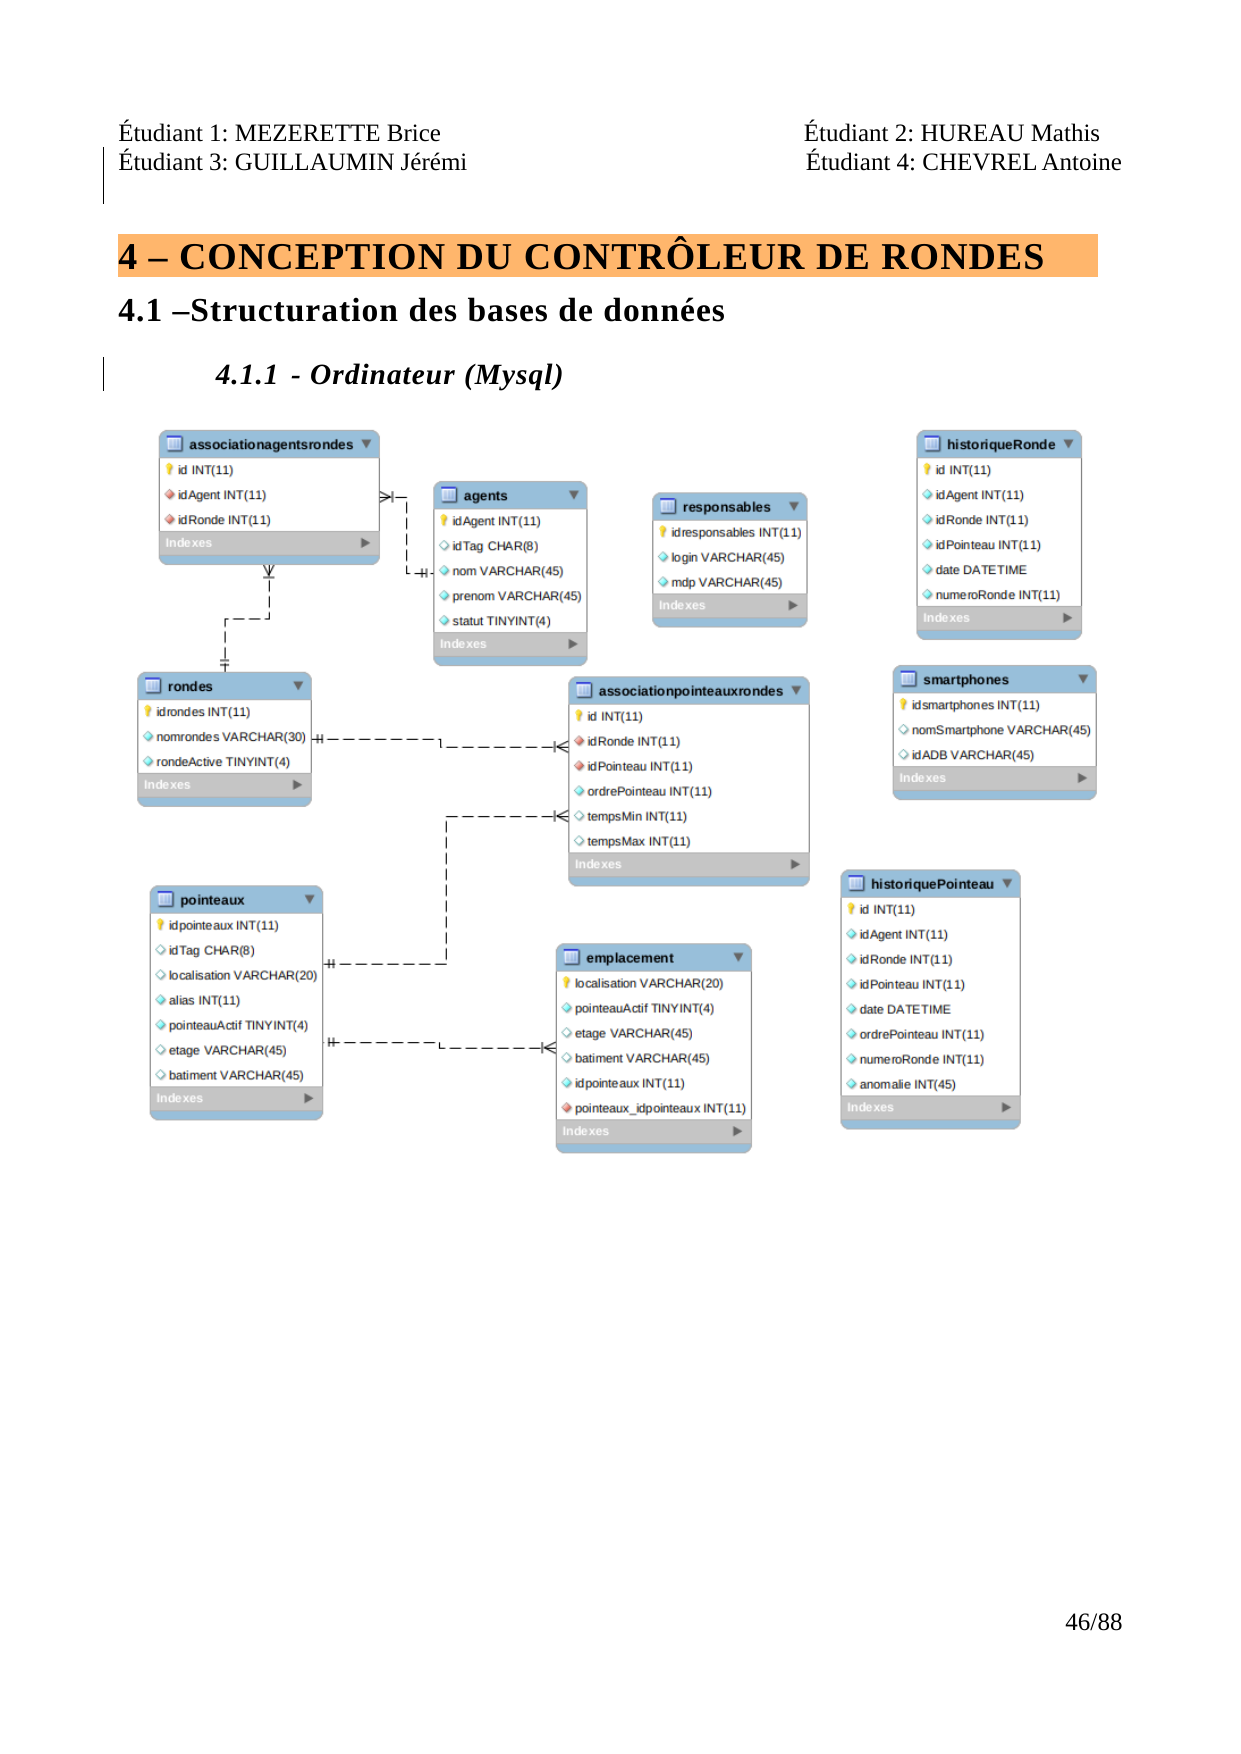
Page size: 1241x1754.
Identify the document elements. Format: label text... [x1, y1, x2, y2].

picture [118, 422, 1123, 1175]
subtitle 4.1.1 - Ordinateur (Mysql) [118, 357, 1122, 391]
subtitle 4 – CONCEPTION DU CONTRÔLEUR DE RONDES [118, 234, 1122, 277]
subtitle 4.1 –Structuration des bases de données [118, 291, 1122, 329]
